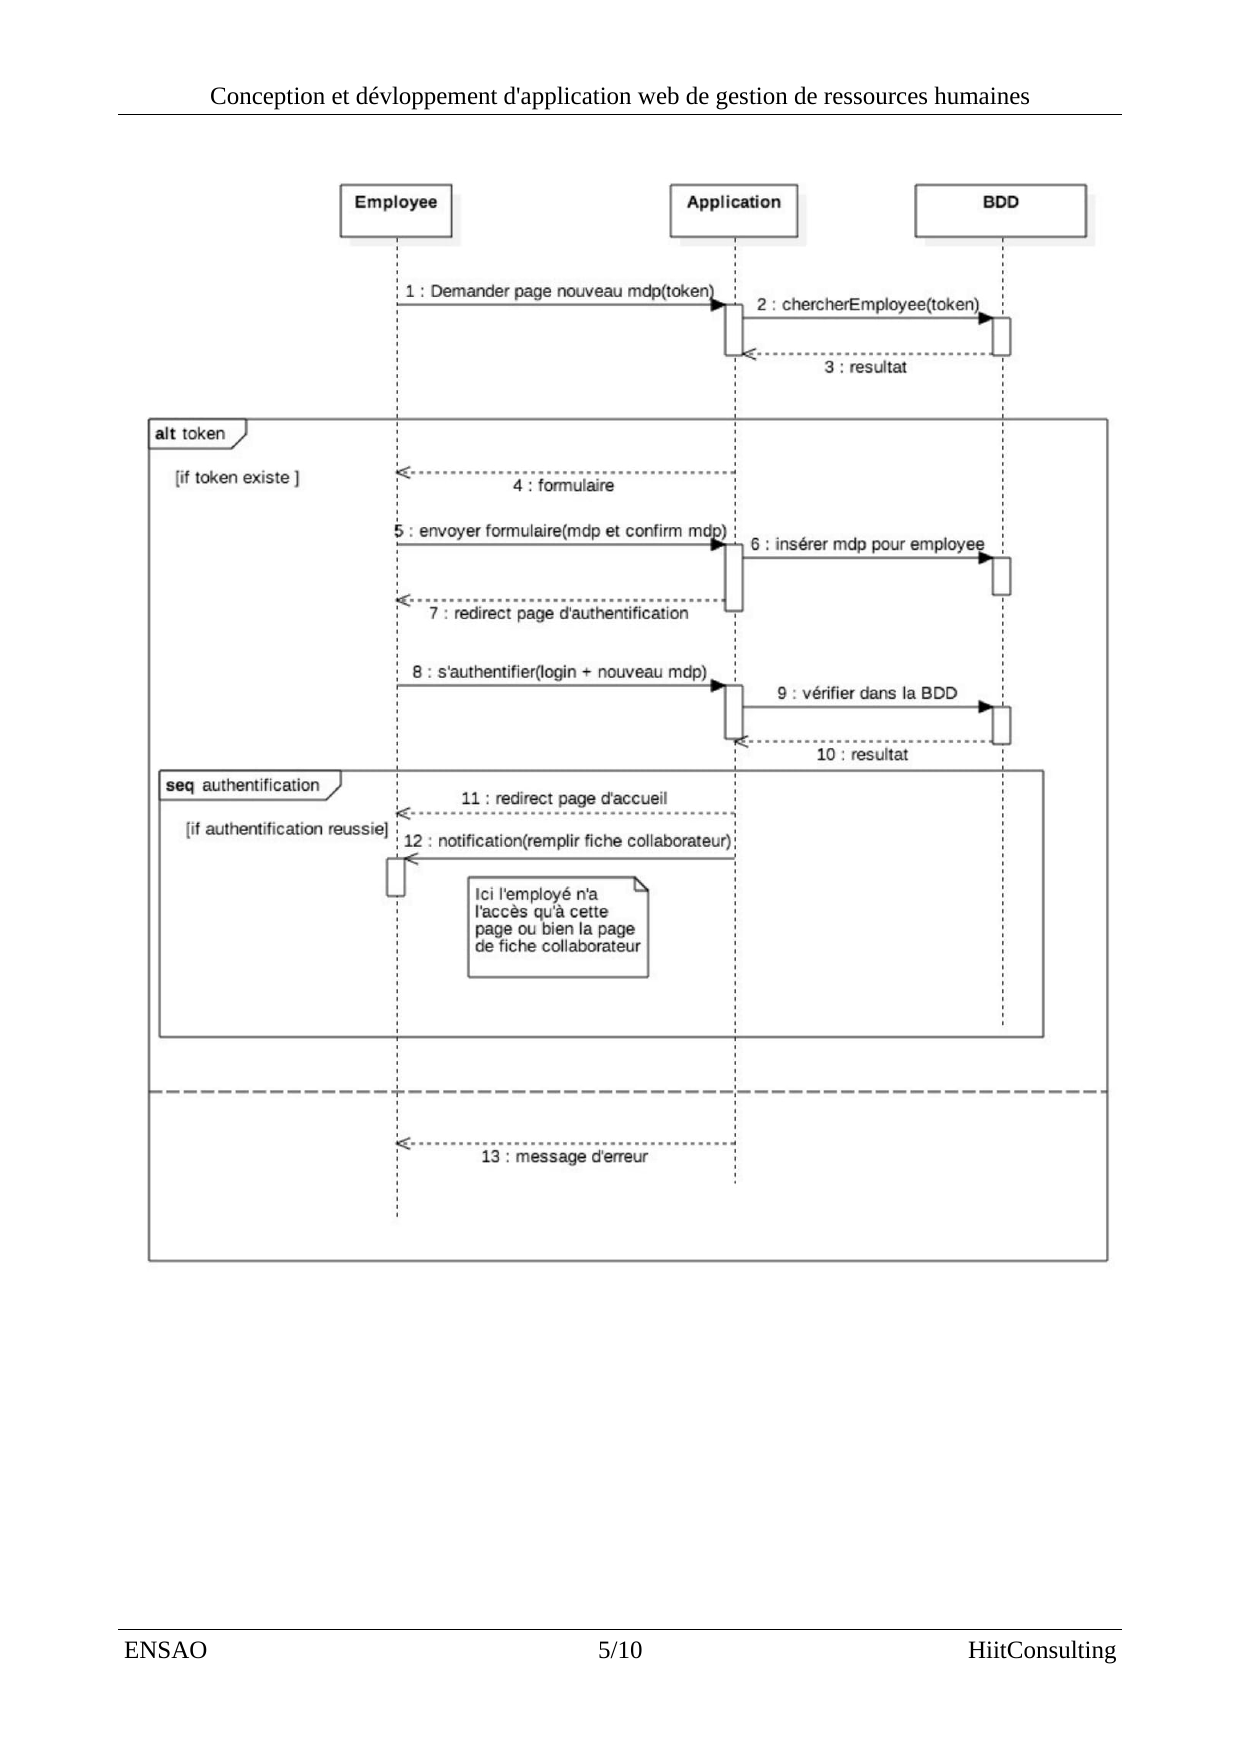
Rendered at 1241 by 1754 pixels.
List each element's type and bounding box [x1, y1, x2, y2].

picture [118, 144, 1123, 1283]
